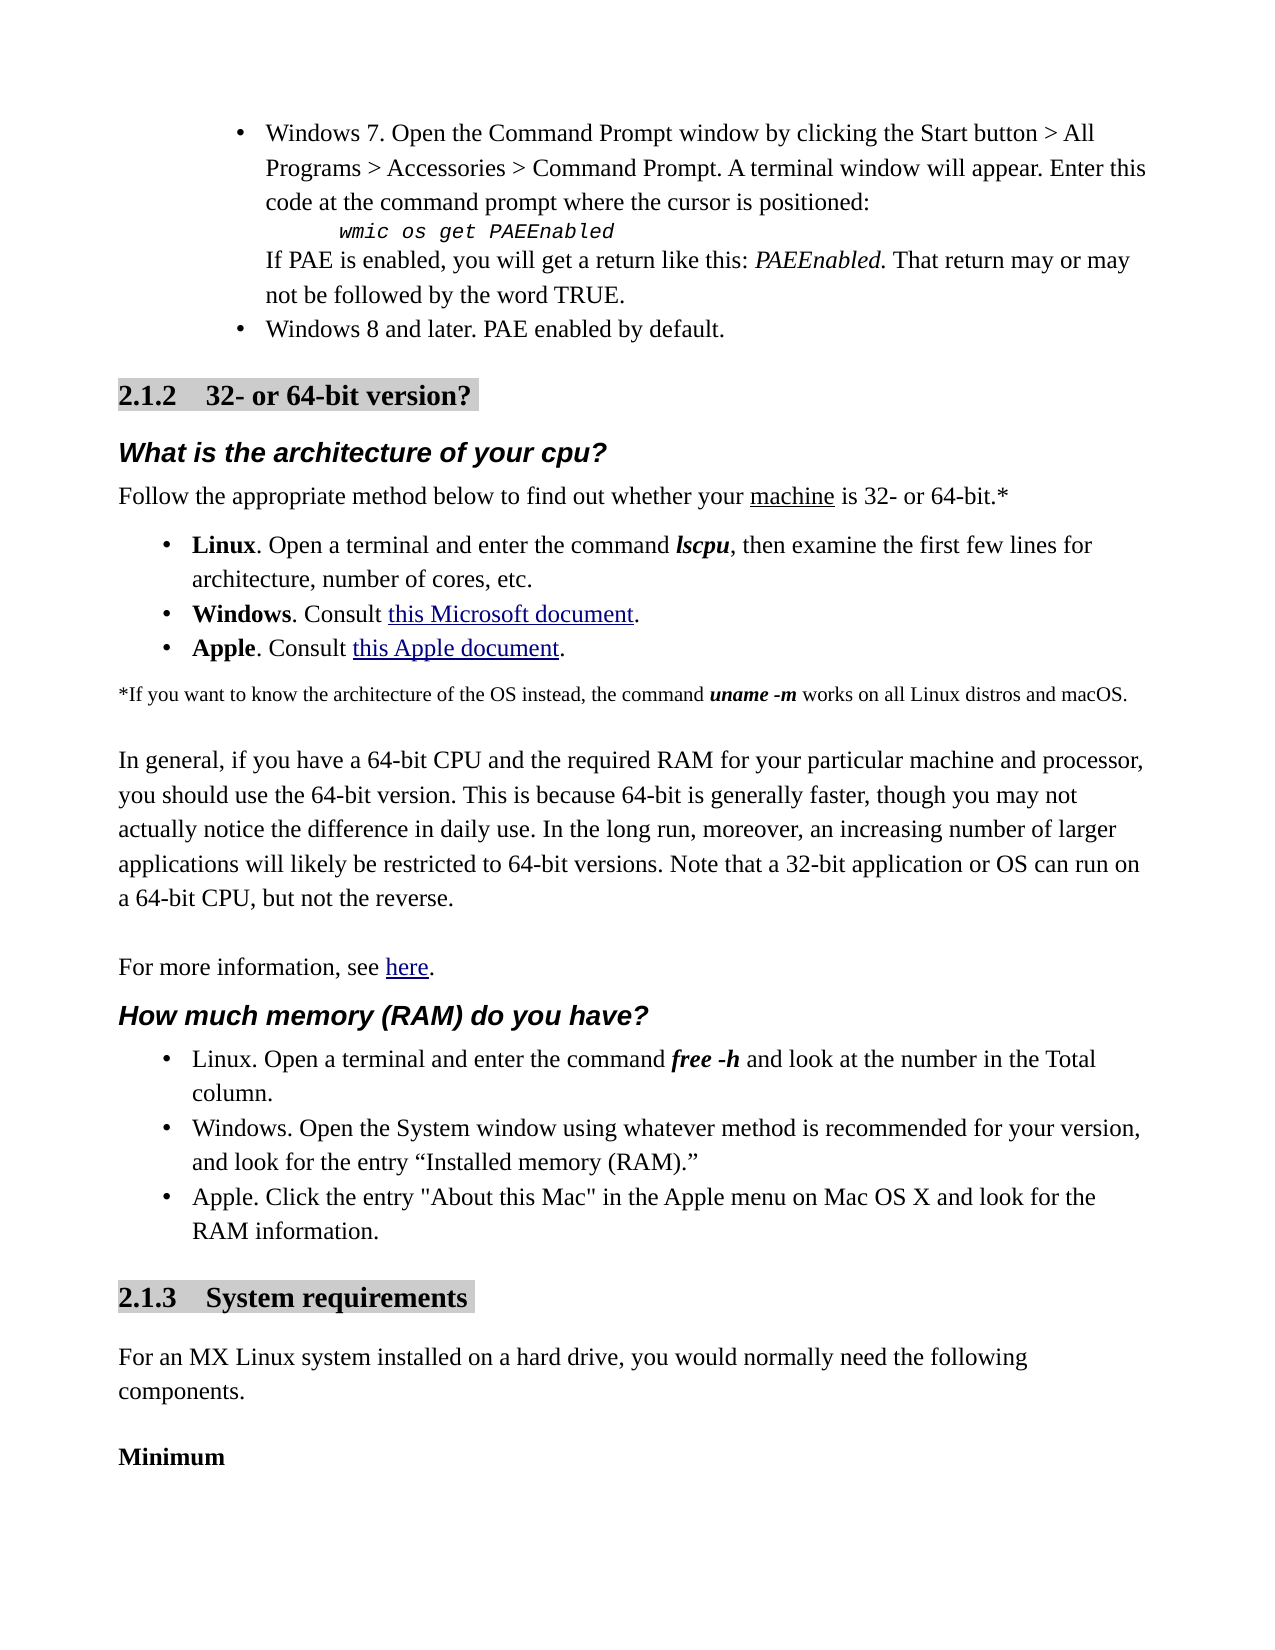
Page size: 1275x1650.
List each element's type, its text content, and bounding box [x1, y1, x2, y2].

text *If you want to know the architecture of the OS instead, the command uname -m works on all Linux distros and macOS. [118, 682, 1157, 706]
text In general, if you have a 64-bit CPU and the required RAM for your particular machine and processor, you should use the 64-bit version. This is because 64-bit is generally faster, though you may not actually notice the difference in daily use. In the long run, moreover, an increasing number of larger applications will likely be restricted to 64-bit versions. Note that a 32-bit application or OS can run on a 64-bit CPU, but not the reverse. [118, 746, 1157, 912]
list Apple. Click the entry "About this Mac" in the Apple menu on Mac OS X and look for the RAM information. [162, 1182, 1157, 1245]
list Linux. Open a terminal and enter the command free -h and look at the number in the Total column. [162, 1044, 1157, 1107]
list Apple. Consult this Apple document. [162, 633, 1157, 662]
list If PAE is enabled, you will get a return like this: PAEEnabled. That return may or may not be followed by the word TRUE. [236, 245, 1157, 308]
list Windows. Open the System window using whatever method is recommended for your version, and look for the entry “Installed memory (RAM).” [162, 1113, 1157, 1176]
text Follow the appropriate method below to find out whether your machine is 32- or 64-bit.* [118, 481, 1157, 509]
list wmic os get PAEEnabled [309, 222, 1157, 245]
list Linux. Open a terminal and enter the command lscpu, then examine the first few lines for architecture, number of cores, etc. [162, 530, 1157, 593]
list Windows. Consult this Microsoft document. [162, 599, 1157, 627]
list Windows 8 and later. PAE enabled by default. [236, 314, 1157, 343]
subtitle What is the architecture of your cpu? [118, 436, 1157, 468]
text Minimum [118, 1442, 1157, 1471]
subtitle 2.1.3 System requirements [475, 1280, 1157, 1313]
list Windows 7. Open the Command Prompt window by clicking the Start button > All Programs > Accessories > Command Prompt. A terminal window will appear. Enter this code at the command prompt where the cursor is positioned: [236, 118, 1157, 216]
subtitle 2.1.2 32- or 64-bit version? [479, 378, 1157, 411]
text For more information, see here. [118, 952, 1157, 981]
text For an MX Linux system installed on a hard drive, you would normally need the following components. [118, 1342, 1142, 1405]
subtitle How much memory (RAM) do you have? [118, 999, 1157, 1031]
